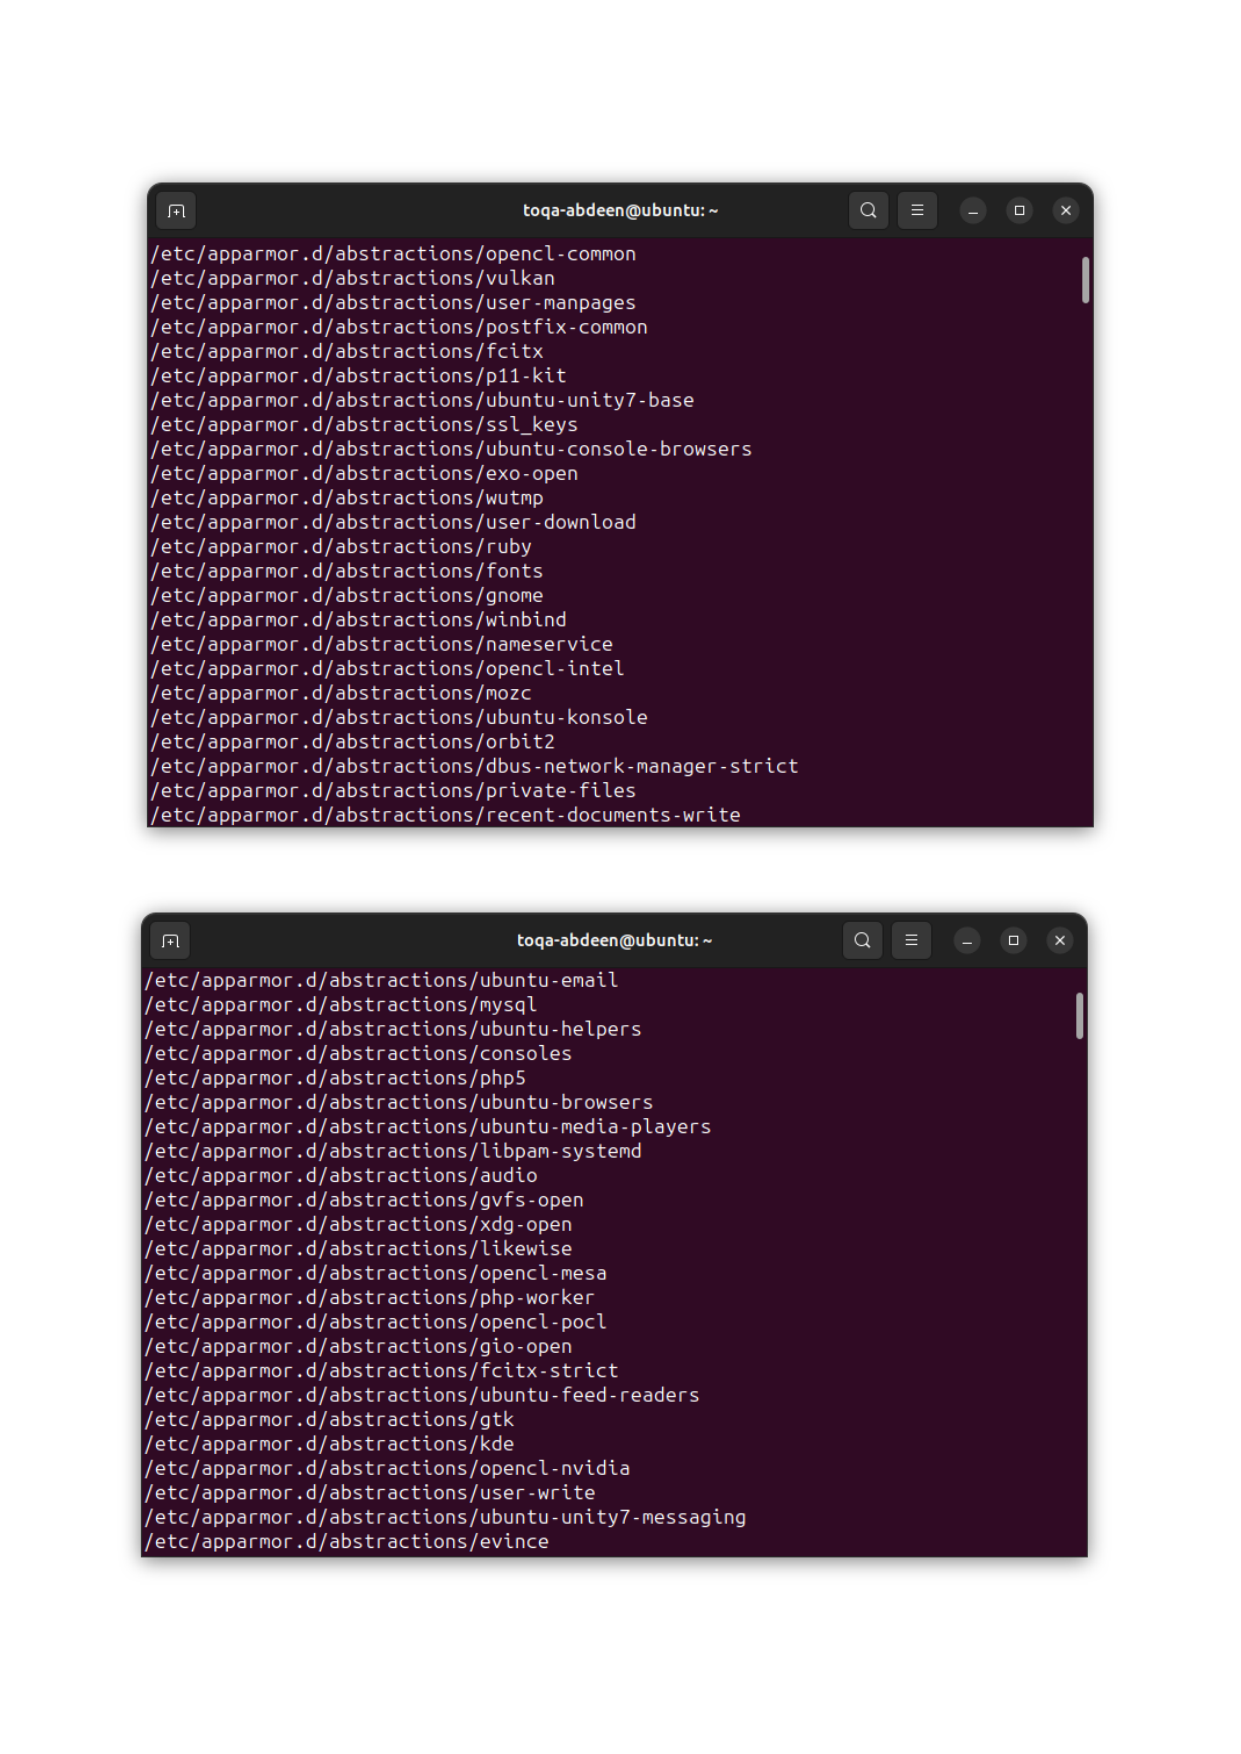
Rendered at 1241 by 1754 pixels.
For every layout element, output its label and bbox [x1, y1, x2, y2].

picture [118, 157, 1123, 860]
picture [112, 888, 1117, 1590]
